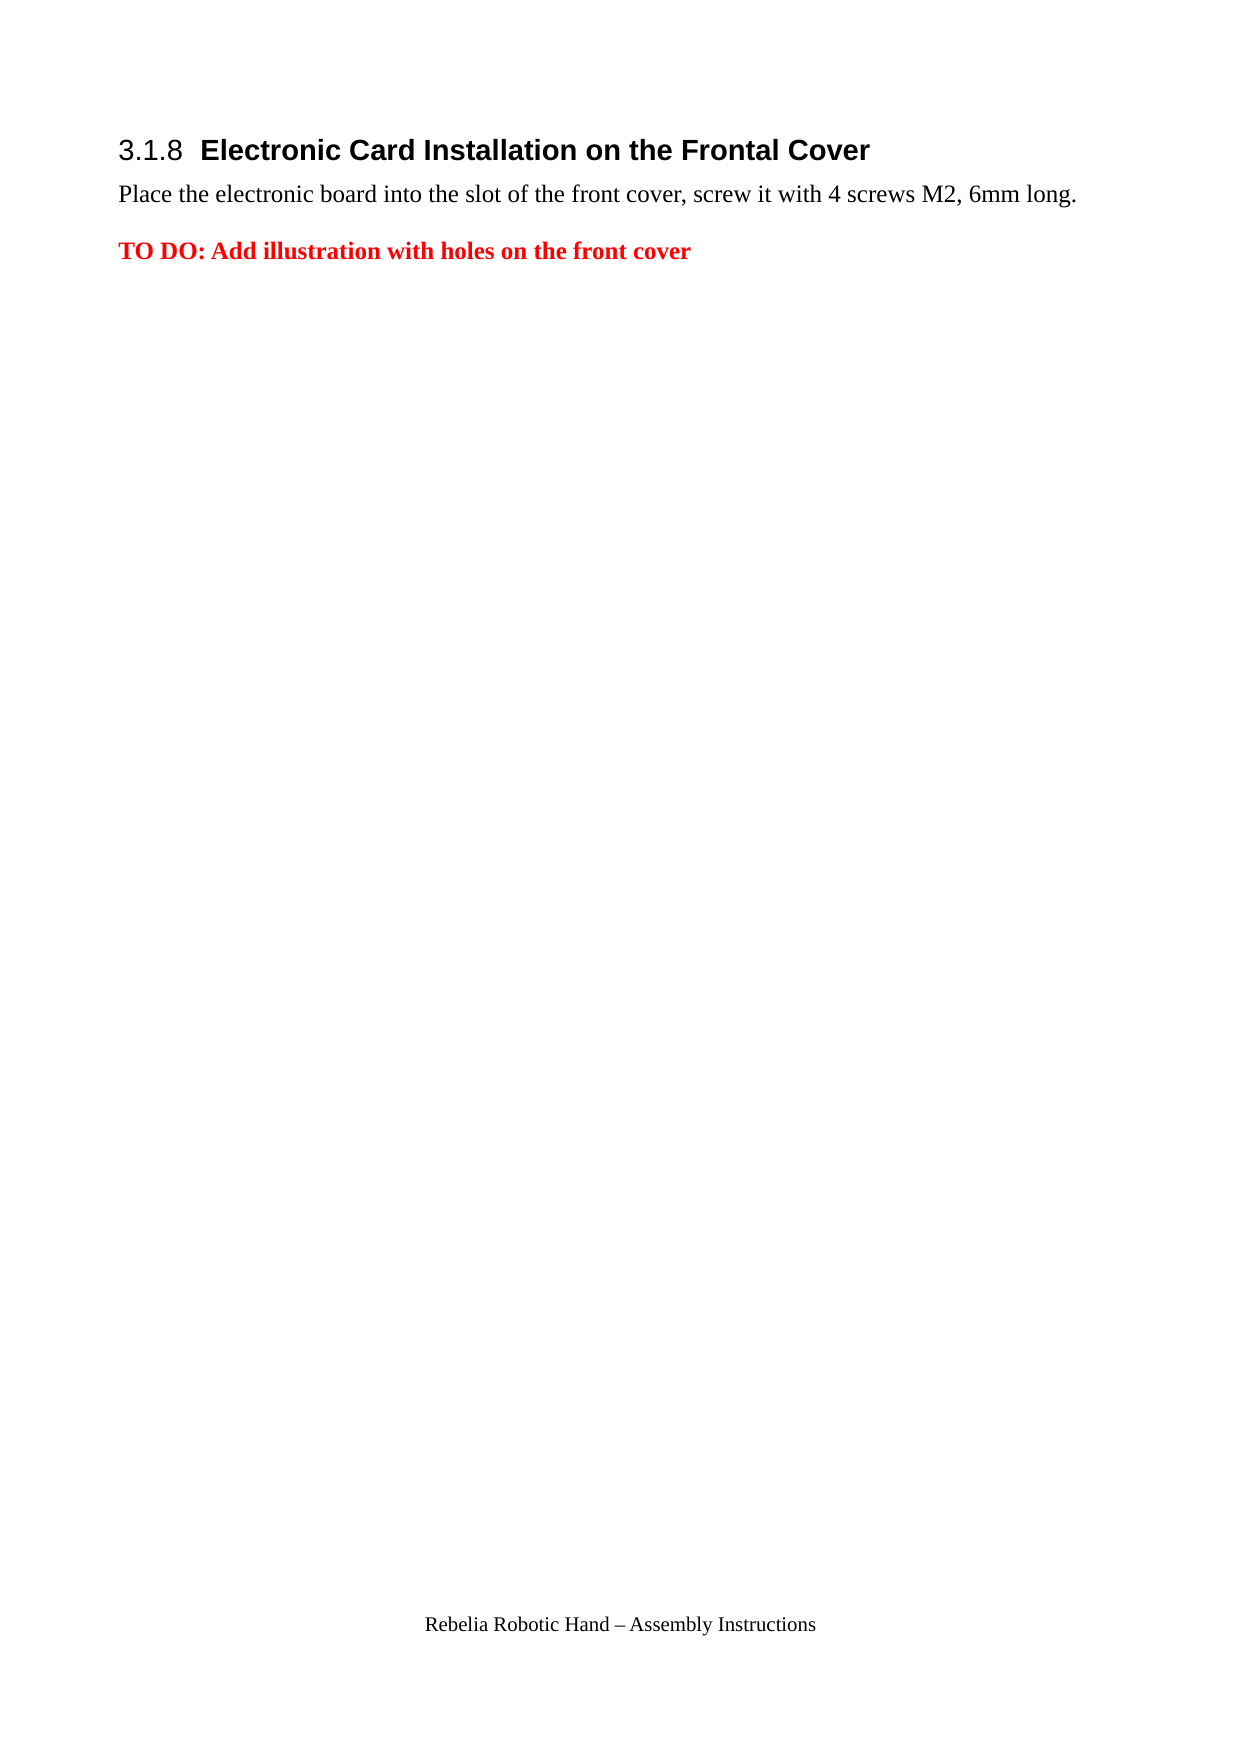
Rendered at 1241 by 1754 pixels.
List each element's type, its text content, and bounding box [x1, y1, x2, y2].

subtitle Electronic Card Installation on the Frontal Cover [118, 133, 1123, 166]
text TO DO: Add illustration with holes on the front cover [118, 236, 1123, 265]
text Place the electronic board into the slot of the front cover, screw it with 4 screws M2, 6mm long. [118, 179, 1123, 207]
